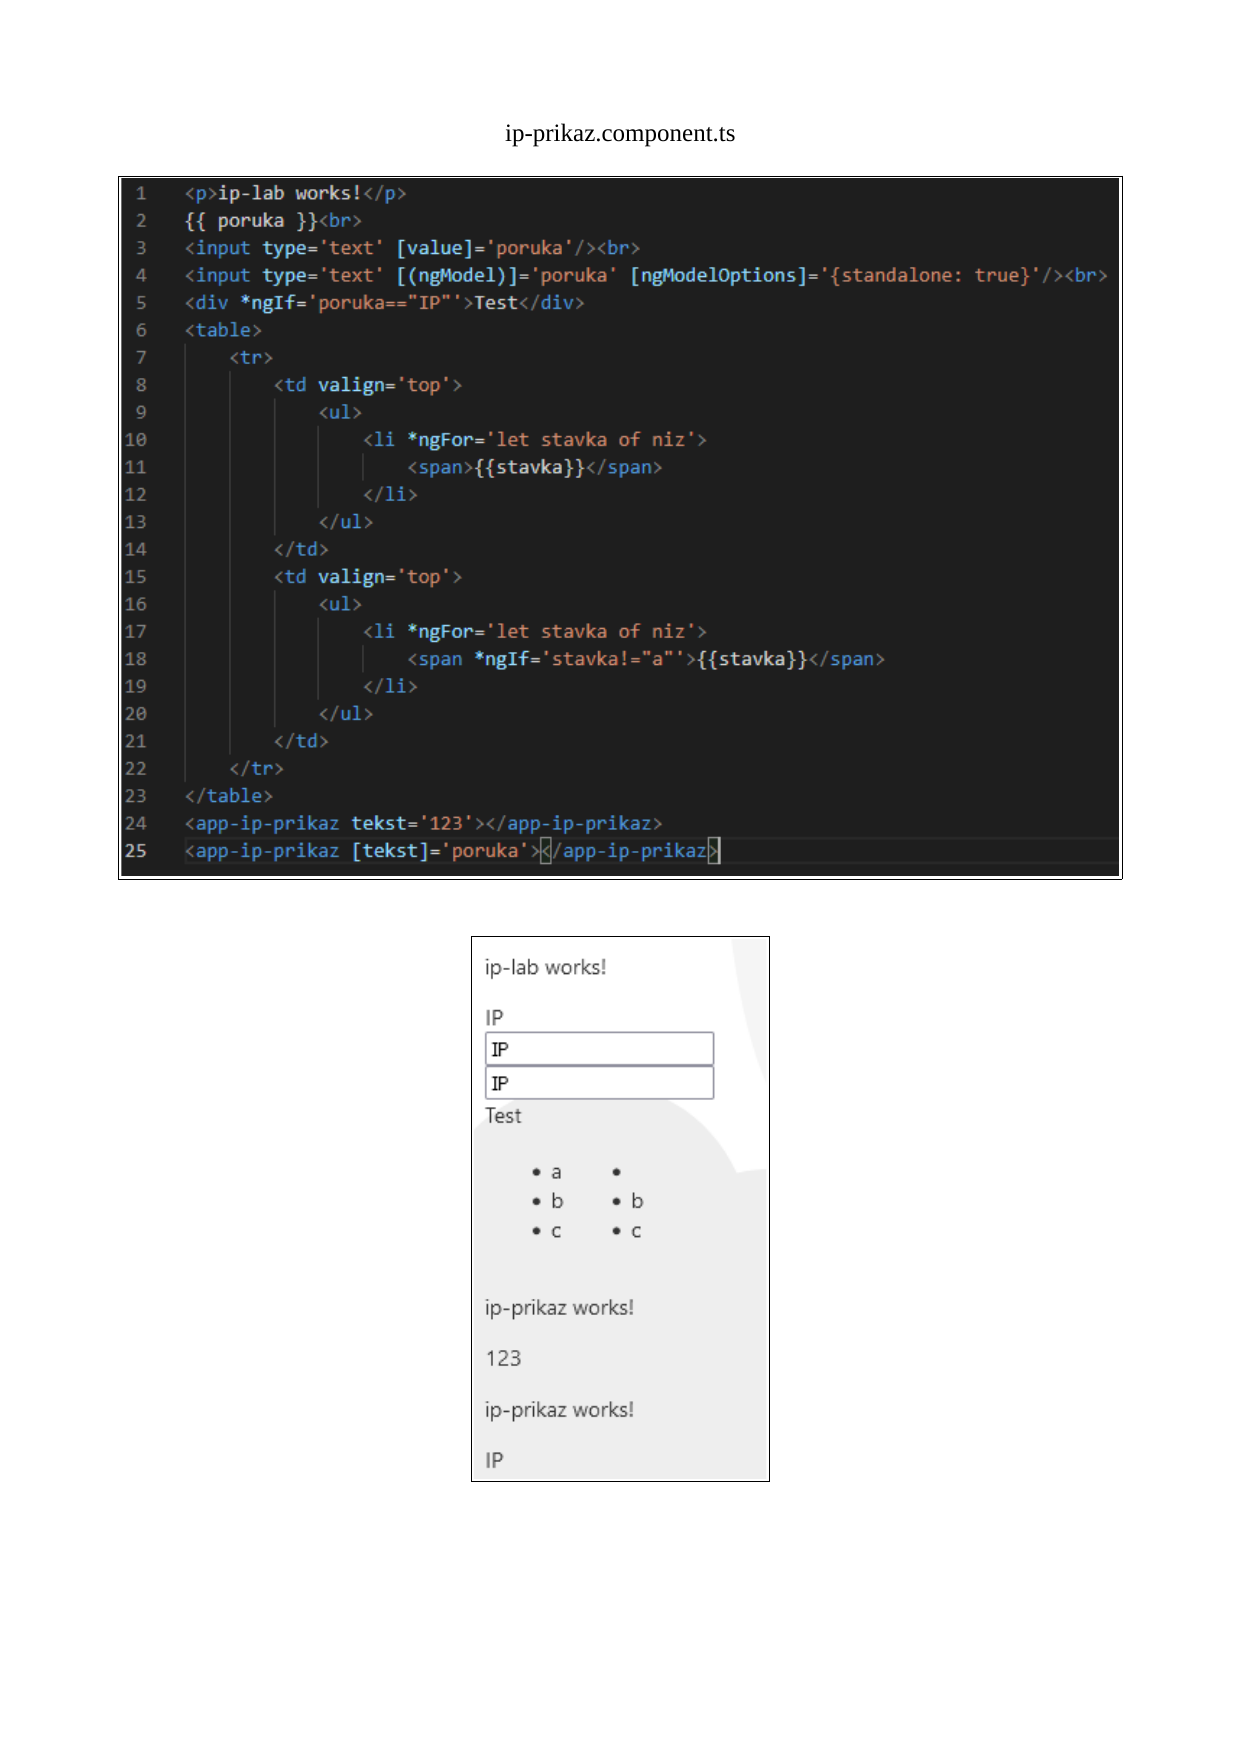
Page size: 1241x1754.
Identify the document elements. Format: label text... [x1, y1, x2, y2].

picture [473, 939, 767, 1479]
text ip-prikaz.component.ts [118, 118, 1122, 147]
picture [121, 178, 1119, 876]
